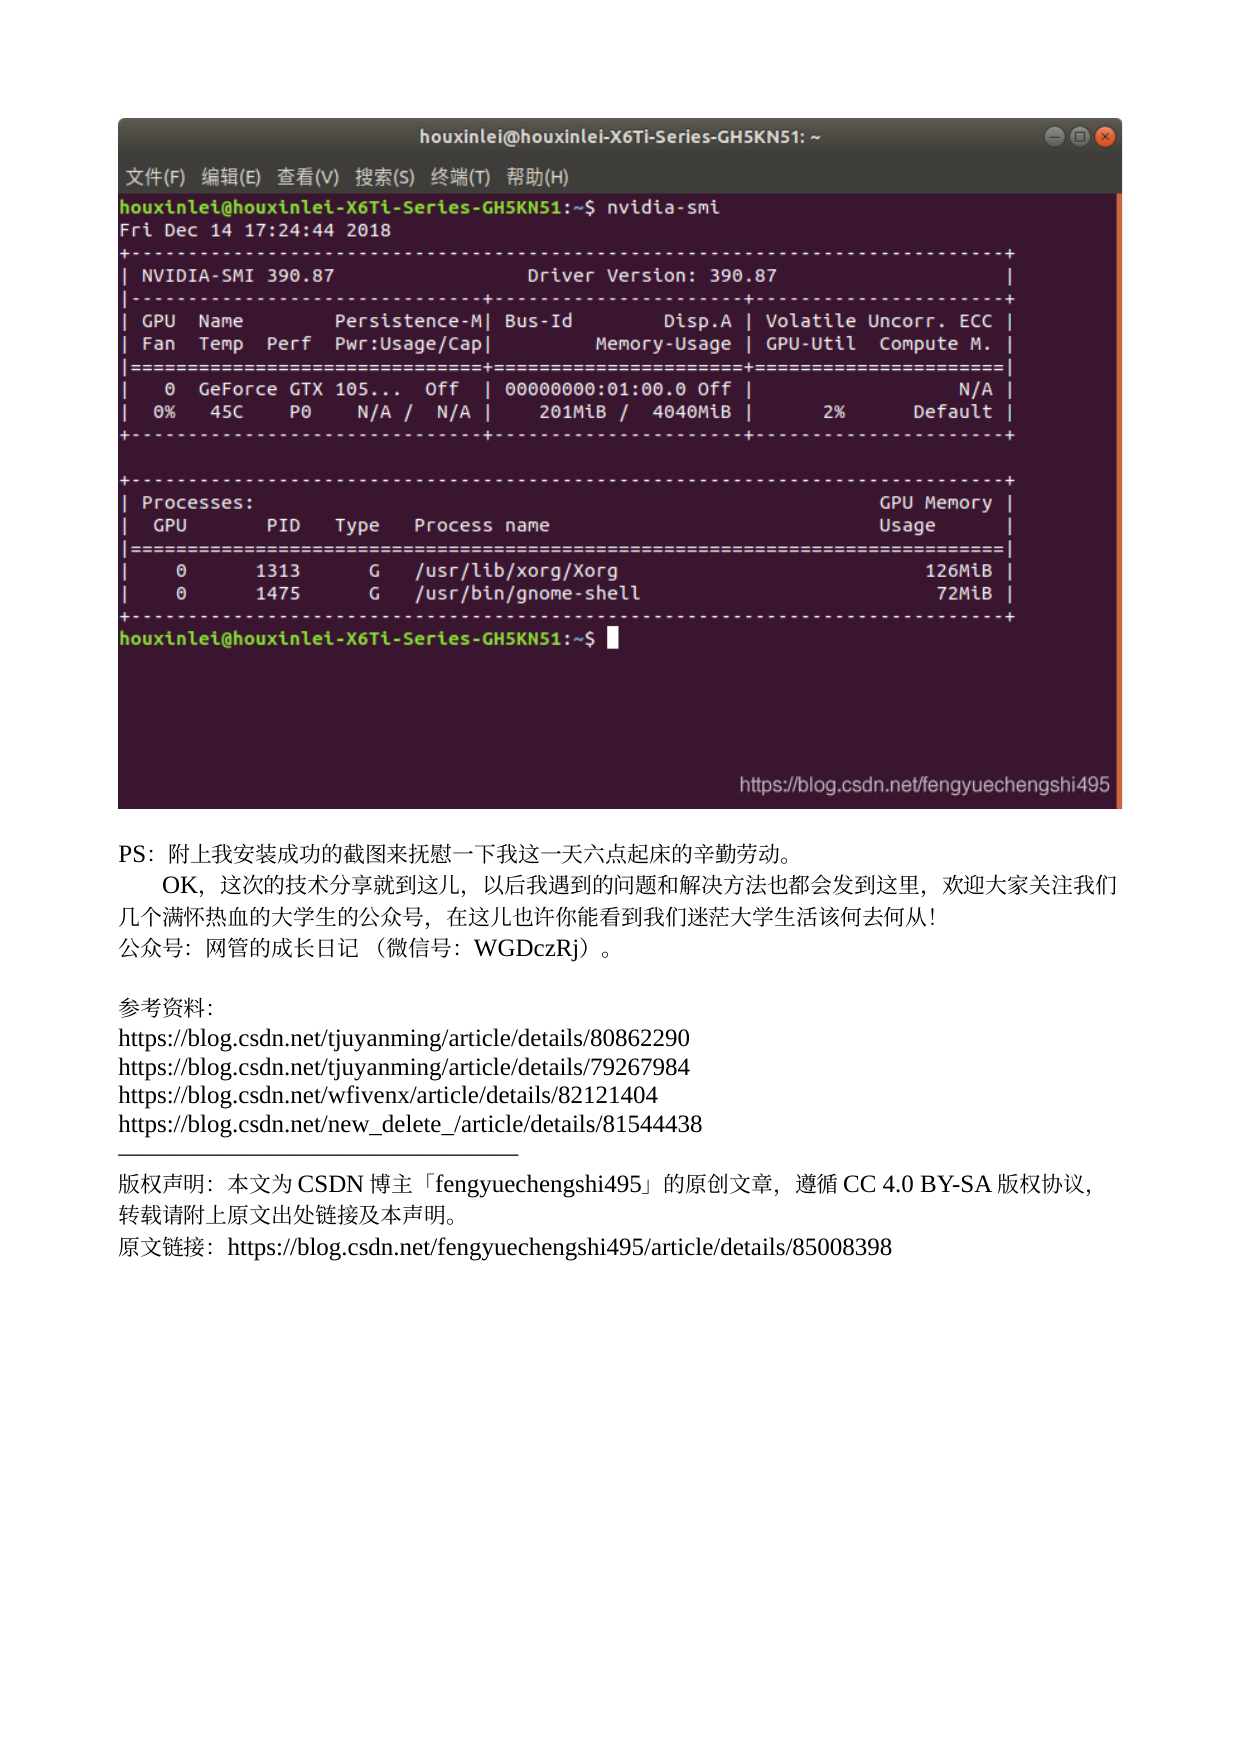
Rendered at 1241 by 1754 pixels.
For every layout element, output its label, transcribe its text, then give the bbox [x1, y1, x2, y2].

text PS：附上我安装成功的截图来抚慰一下我这一天六点起床的辛勤劳动。 [118, 837, 1122, 868]
text 公众号：网管的成长日记 （微信号：WGDczRj）。 [118, 931, 1122, 963]
text 版权声明：本文为CSDN博主「fengyuechengshi495」的原创文章，遵循CC 4.0 BY-SA版权协议，转载请附上原文出处链接及本声明。 [118, 1167, 1122, 1230]
picture [118, 118, 1123, 809]
text https://blog.csdn.net/wfivenx/article/details/82121404 [118, 1081, 1122, 1109]
text 原文链接：https://blog.csdn.net/fengyuechengshi495/article/details/85008398 [118, 1230, 1122, 1261]
text https://blog.csdn.net/new_delete_/article/details/81544438 [118, 1109, 1122, 1138]
text OK，这次的技术分享就到这儿，以后我遇到的问题和解决方法也都会发到这里，欢迎大家关注我们几个满怀热血的大学生的公众号，在这儿也许你能看到我们迷茫大学生活该何去何从！ [118, 868, 1122, 931]
text https://blog.csdn.net/tjuyanming/article/details/79267984 [118, 1052, 1122, 1081]
text 参考资料： [118, 992, 1122, 1023]
text https://blog.csdn.net/tjuyanming/article/details/80862290 [118, 1023, 1122, 1052]
text ———————————————— [118, 1138, 1122, 1167]
